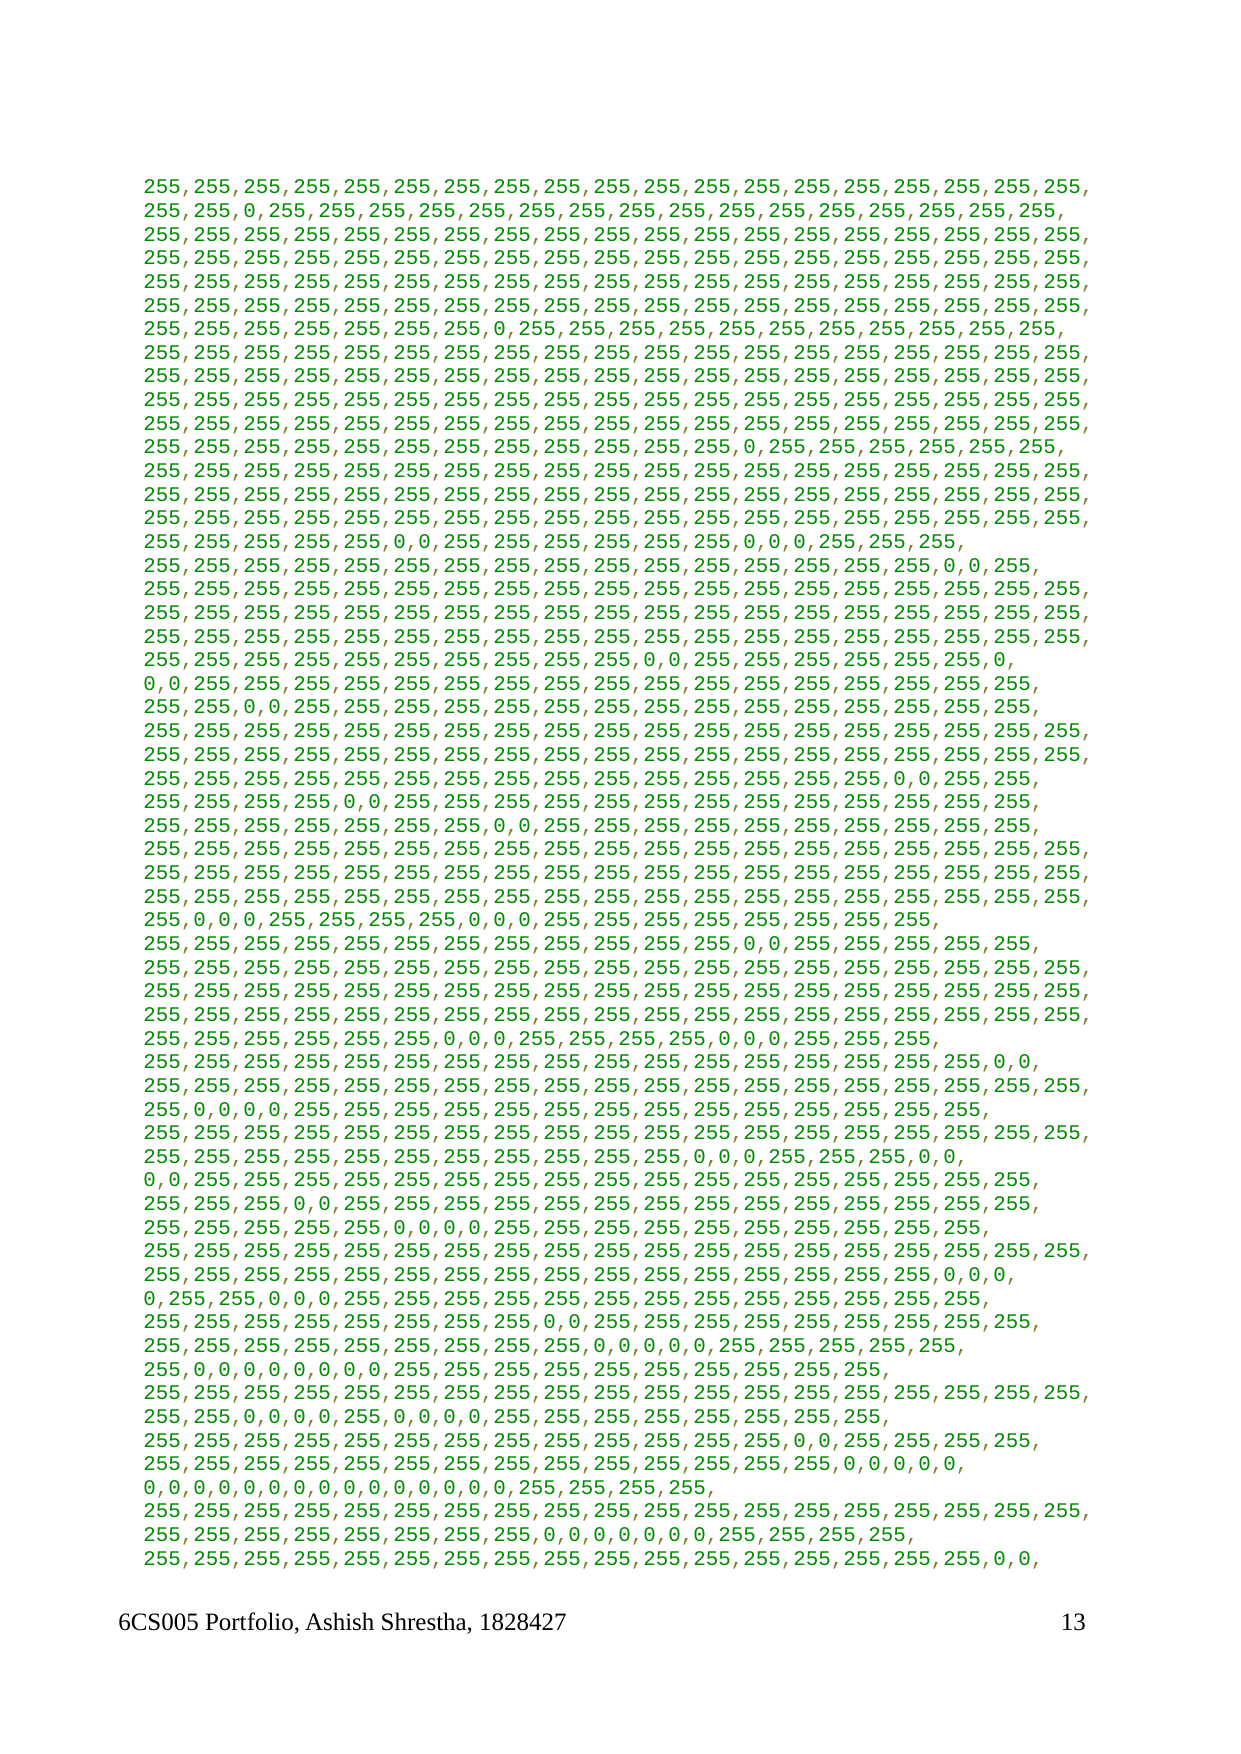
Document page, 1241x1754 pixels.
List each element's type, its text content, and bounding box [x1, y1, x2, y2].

text 255,255,255,255,255,255,255,255,255,255,255,255,255,255,255,255,255,255,255, [118, 1382, 1122, 1406]
text 255,255,255,255,255,255,255,255,255,255,255,255,255,255,255,255,255,255,255, [118, 366, 1122, 389]
text 255,255,255,255,255,255,255,255,0,0,255,255,255,255,255,255,255,255,255, [118, 1311, 1122, 1335]
text 0,0,0,0,0,0,0,0,0,0,0,0,0,0,0,255,255,255,255, [118, 1477, 1122, 1501]
text 255,255,255,255,255,255,255,255,255,255,255,255,255,255,255,255,0,0,255, [118, 555, 1122, 578]
text 0,255,255,0,0,0,255,255,255,255,255,255,255,255,255,255,255,255,255, [118, 1288, 1122, 1311]
text 255,255,255,255,255,255,255,255,255,255,255,255,255,255,255,255,255,255,255, [118, 247, 1122, 271]
text 255,255,255,255,255,255,255,255,255,255,255,255,255,255,255,255,255,255,255, [118, 744, 1122, 767]
text 255,255,255,255,255,255,255,255,255,255,255,255,255,255,255,255,255,255,255, [118, 1075, 1122, 1098]
text 255,255,255,255,255,255,255,255,255,255,255,255,0,0,255,255,255,255,255, [118, 933, 1122, 957]
text 255,255,255,255,255,255,255,255,255,255,255,255,255,255,255,255,255,255,255, [118, 1501, 1122, 1524]
text 255,255,255,255,255,255,255,255,255,255,255,255,255,255,255,255,255,0,0, [118, 1548, 1122, 1571]
text 255,255,255,255,255,255,255,255,255,255,255,255,255,255,255,255,255,0,0, [118, 1051, 1122, 1075]
text 255,255,255,255,255,255,255,255,255,255,255,255,255,255,255,255,0,0,0, [118, 1264, 1122, 1288]
text 255,255,255,255,255,255,255,255,255,255,255,255,255,255,255,255,255,255,255, [118, 389, 1122, 413]
text 255,255,255,255,255,255,255,255,255,255,255,255,255,255,0,0,0,0,0, [118, 1453, 1122, 1477]
text 255,255,255,255,255,255,255,255,255,255,255,255,255,255,255,255,255,255,255, [118, 862, 1122, 886]
text 255,255,255,255,255,255,255,255,255,255,255,255,255,255,255,255,255,255,255, [118, 294, 1122, 318]
text 255,255,255,255,255,255,255,255,255,255,255,255,255,255,255,255,255,255,255, [118, 271, 1122, 294]
text 0,0,255,255,255,255,255,255,255,255,255,255,255,255,255,255,255,255,255, [118, 673, 1122, 697]
text 255,255,255,255,255,255,255,255,255,255,255,255,255,255,255,255,255,255,255, [118, 1004, 1122, 1028]
text 255,255,255,255,255,0,0,0,0,255,255,255,255,255,255,255,255,255,255, [118, 1217, 1122, 1240]
text 255,255,255,255,255,255,255,255,255,255,255,255,255,255,255,255,255,255,255, [118, 413, 1122, 436]
text 255,255,255,255,255,255,255,255,255,255,255,255,255,255,255,255,255,255,255, [118, 980, 1122, 1004]
text 255,0,0,0,255,255,255,255,0,0,0,255,255,255,255,255,255,255,255, [118, 909, 1122, 933]
text 255,255,255,255,255,255,255,255,255,255,0,0,255,255,255,255,255,255,0, [118, 649, 1122, 673]
text 255,255,255,255,255,255,255,255,255,255,255,255,255,255,255,255,255,255,255, [118, 957, 1122, 980]
text 255,255,0,255,255,255,255,255,255,255,255,255,255,255,255,255,255,255,255, [118, 200, 1122, 224]
text 255,255,255,255,255,255,255,255,255,255,255,0,0,0,255,255,255,0,0, [118, 1146, 1122, 1169]
text 255,255,255,255,255,255,255,255,255,255,255,255,255,255,255,255,255,255,255, [118, 224, 1122, 247]
text 255,255,255,255,255,255,255,255,255,255,255,255,255,0,0,255,255,255,255, [118, 1429, 1122, 1453]
text 255,255,255,255,255,255,255,255,255,255,255,255,255,255,255,255,255,255,255, [118, 342, 1122, 366]
text 0,0,255,255,255,255,255,255,255,255,255,255,255,255,255,255,255,255,255, [118, 1169, 1122, 1193]
text 255,255,255,255,255,255,255,255,255,255,255,255,255,255,255,255,255,255,255, [118, 507, 1122, 531]
text 255,255,255,255,255,255,255,255,255,255,255,255,255,255,255,255,255,255,255, [118, 460, 1122, 484]
text 255,255,255,255,255,255,255,255,255,255,255,255,255,255,255,255,255,255,255, [118, 578, 1122, 602]
text 255,255,255,255,255,255,255,255,255,255,255,255,255,255,255,0,0,255,255, [118, 767, 1122, 791]
text 255,255,0,0,255,255,255,255,255,255,255,255,255,255,255,255,255,255,255, [118, 697, 1122, 720]
text 255,255,255,255,255,255,255,255,255,255,255,255,255,255,255,255,255,255,255, [118, 720, 1122, 744]
text 255,255,255,255,255,255,255,0,0,255,255,255,255,255,255,255,255,255,255, [118, 815, 1122, 838]
text 255,255,255,255,255,0,0,255,255,255,255,255,255,0,0,0,255,255,255, [118, 531, 1122, 555]
text 255,0,0,0,0,0,0,0,0,255,255,255,255,255,255,255,255,255,255, [118, 1359, 1122, 1382]
text 255,255,255,255,255,255,255,255,255,255,255,255,255,255,255,255,255,255,255, [118, 484, 1122, 507]
text 255,255,255,255,255,255,0,0,0,255,255,255,255,0,0,0,255,255,255, [118, 1028, 1122, 1051]
text 255,255,255,255,255,255,255,255,255,255,255,255,0,255,255,255,255,255,255, [118, 436, 1122, 460]
text 255,255,255,0,0,255,255,255,255,255,255,255,255,255,255,255,255,255,255, [118, 1193, 1122, 1217]
text 255,255,255,255,0,0,255,255,255,255,255,255,255,255,255,255,255,255,255, [118, 791, 1122, 815]
text 255,255,255,255,255,255,255,255,255,255,255,255,255,255,255,255,255,255,255, [118, 886, 1122, 909]
text 255,255,255,255,255,255,255,255,255,255,255,255,255,255,255,255,255,255,255, [118, 602, 1122, 626]
text 255,255,0,0,0,0,255,0,0,0,0,255,255,255,255,255,255,255,255, [118, 1406, 1122, 1429]
text 255,255,255,255,255,255,255,255,255,255,255,255,255,255,255,255,255,255,255, [118, 176, 1122, 200]
text 255,0,0,0,0,255,255,255,255,255,255,255,255,255,255,255,255,255,255, [118, 1098, 1122, 1122]
text 255,255,255,255,255,255,255,255,255,255,255,255,255,255,255,255,255,255,255, [118, 1122, 1122, 1146]
text 255,255,255,255,255,255,255,0,255,255,255,255,255,255,255,255,255,255,255, [118, 318, 1122, 342]
text 255,255,255,255,255,255,255,255,0,0,0,0,0,0,0,255,255,255,255, [118, 1524, 1122, 1548]
text 255,255,255,255,255,255,255,255,255,255,255,255,255,255,255,255,255,255,255, [118, 838, 1122, 862]
text 255,255,255,255,255,255,255,255,255,255,255,255,255,255,255,255,255,255,255, [118, 1240, 1122, 1264]
text 255,255,255,255,255,255,255,255,255,0,0,0,0,0,255,255,255,255,255, [118, 1335, 1122, 1359]
text 255,255,255,255,255,255,255,255,255,255,255,255,255,255,255,255,255,255,255, [118, 626, 1122, 649]
